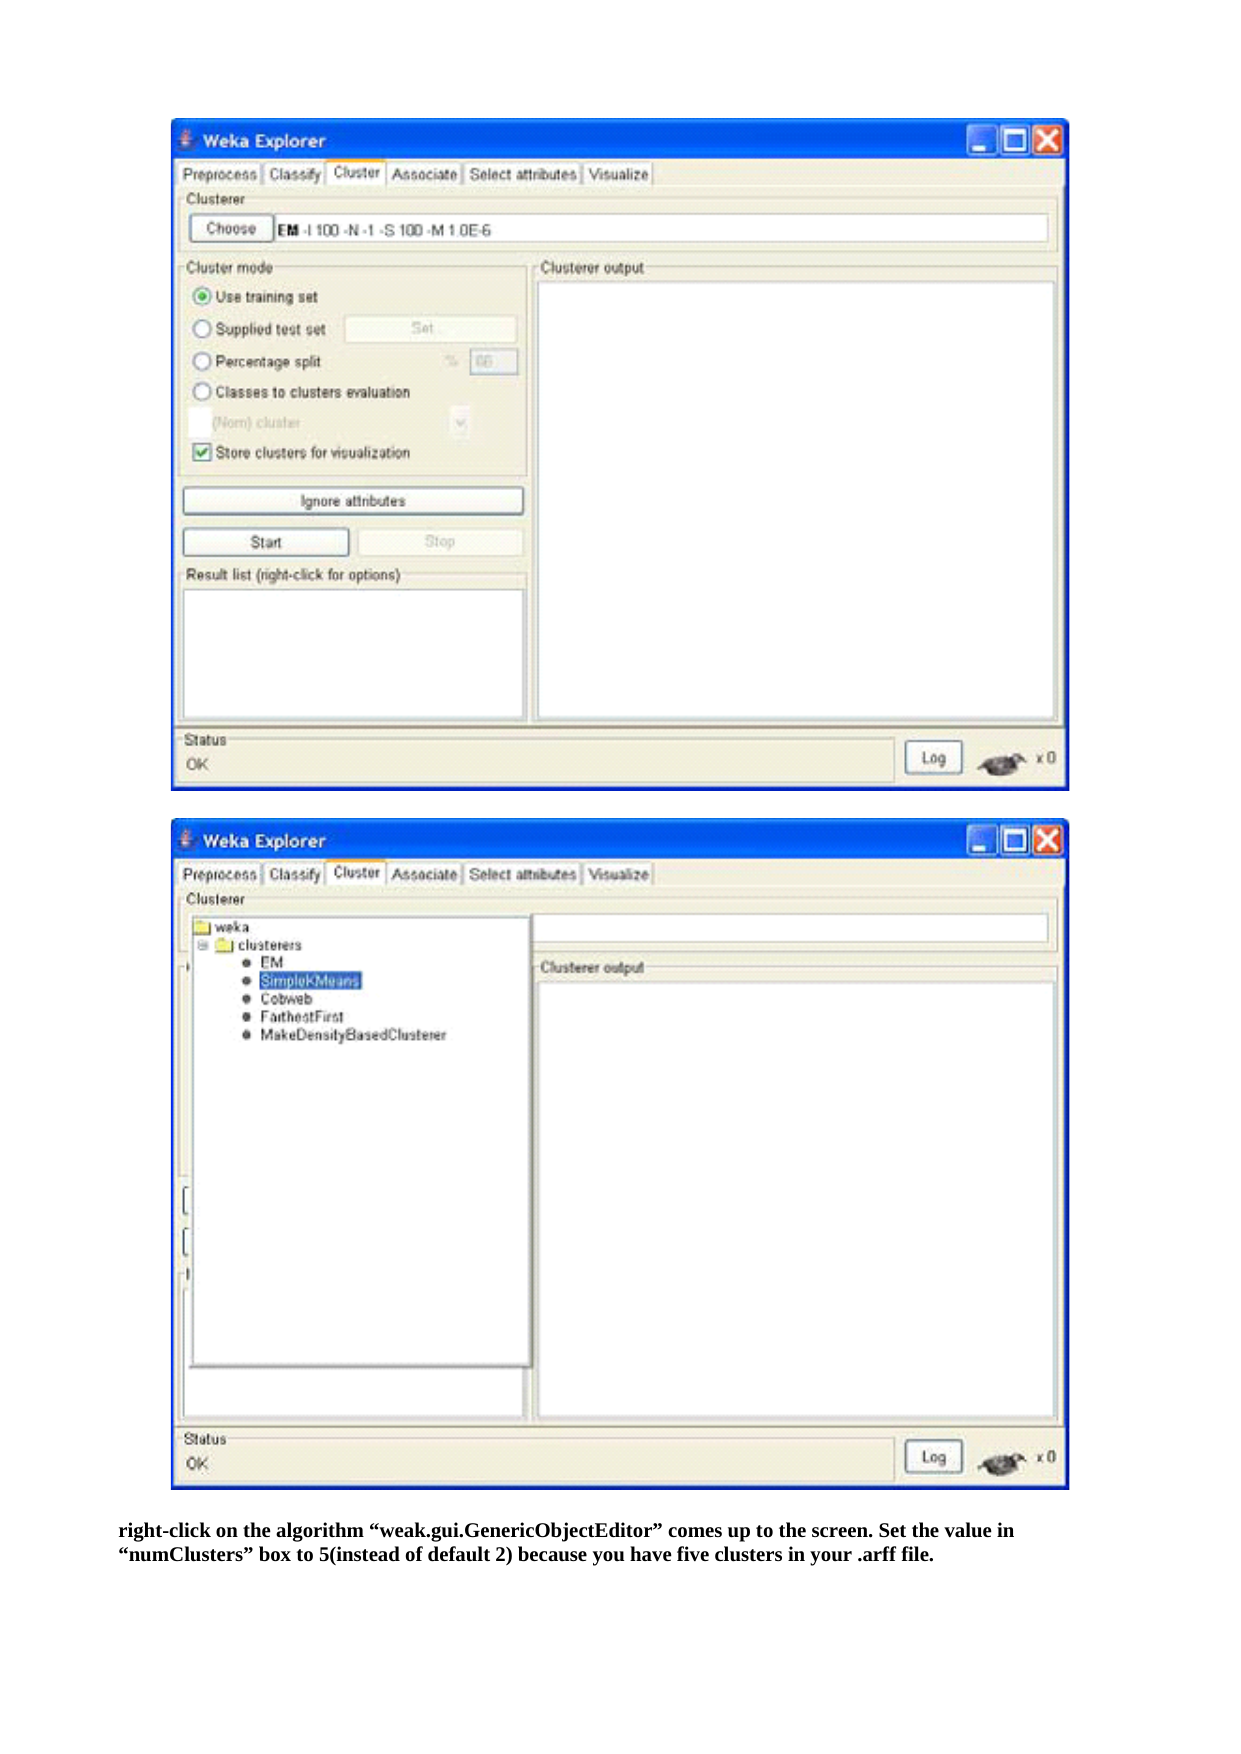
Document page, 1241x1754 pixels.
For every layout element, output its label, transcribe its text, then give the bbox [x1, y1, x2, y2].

text right-click on the algorithm “weak.gui.GenericObjectEditor” comes up to the screen. Set the value in “numClusters” box to 5(instead of default 2) because you have five clusters in your .arff file. [118, 1518, 1122, 1566]
